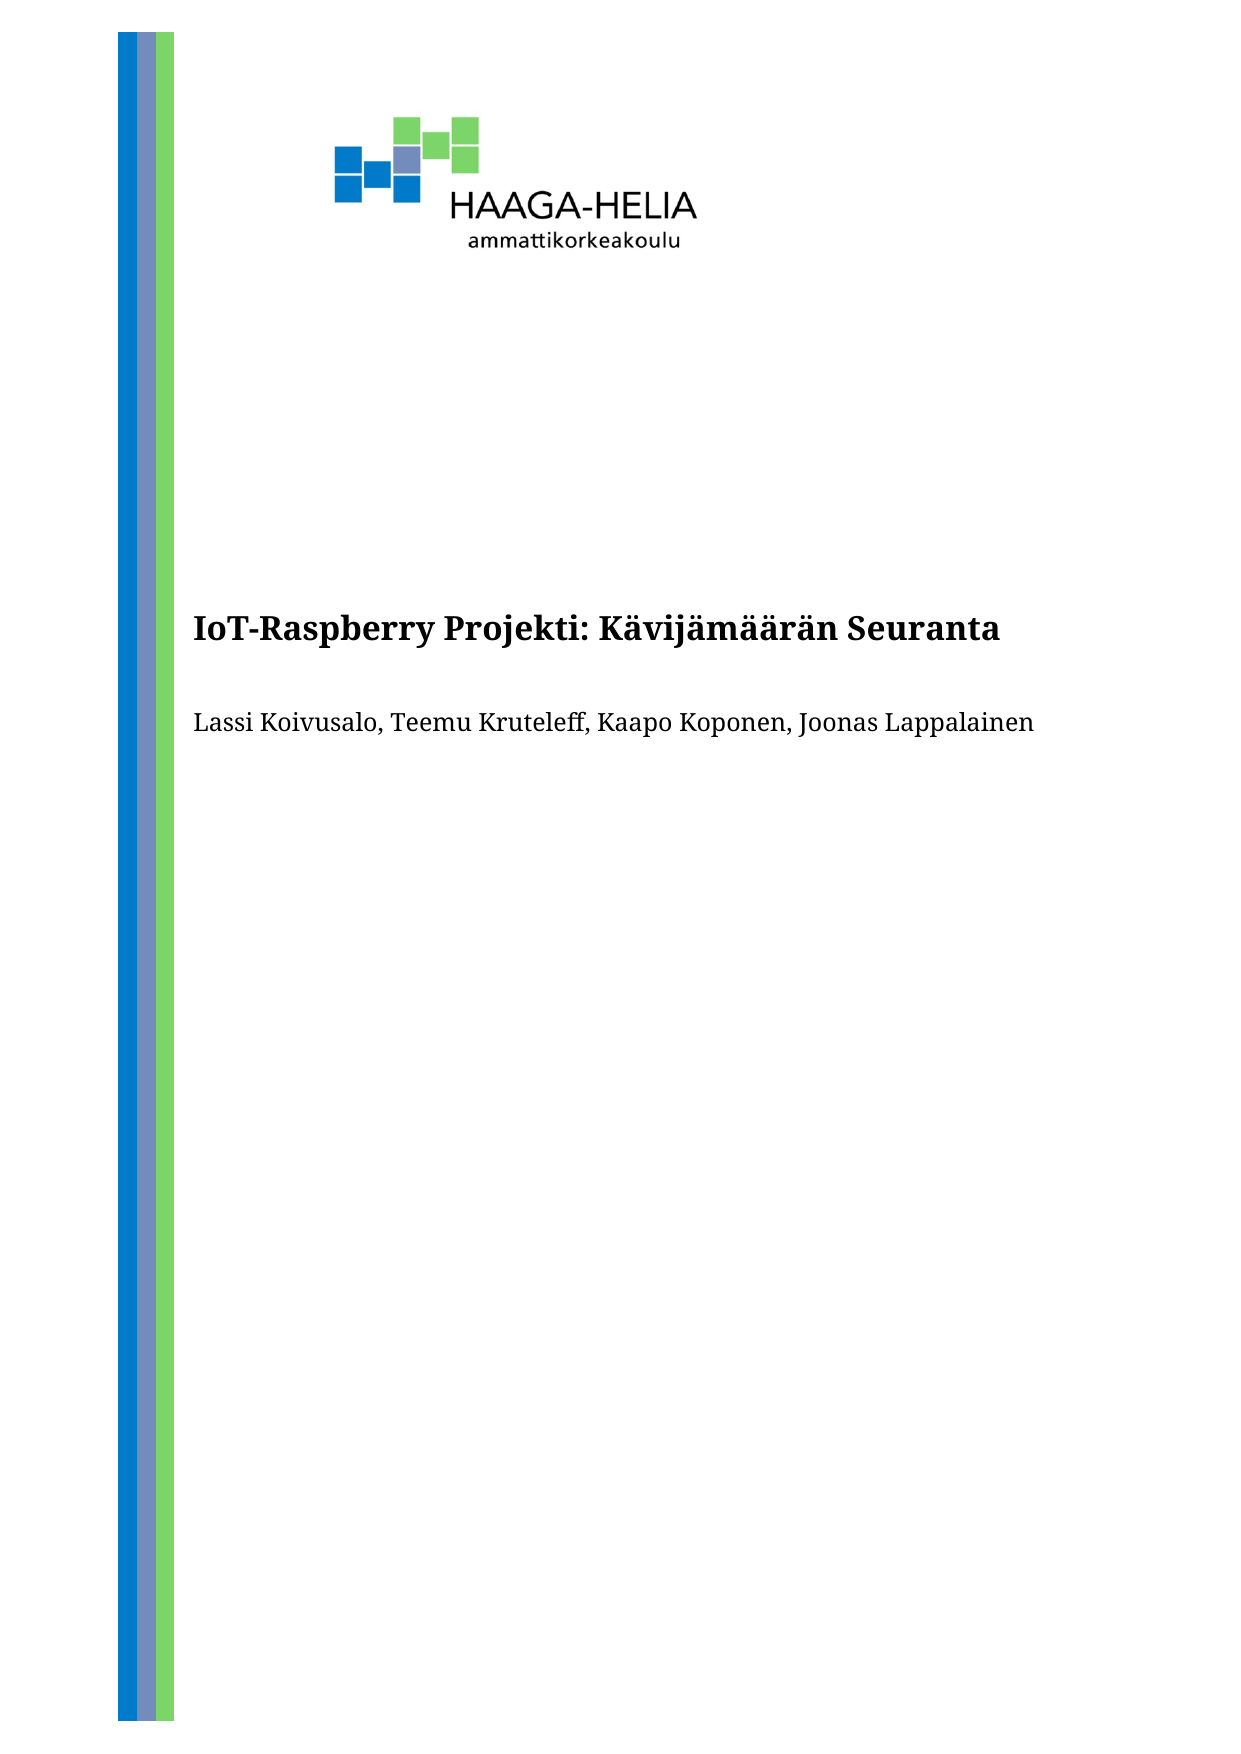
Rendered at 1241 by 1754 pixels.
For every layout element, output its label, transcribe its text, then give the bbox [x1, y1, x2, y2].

list Lassi Koivusalo, Teemu Kruteleff, Kaapo Koponen, Joonas Lappalainen [174, 696, 1152, 741]
list IoT-Raspberry Projekti: Kävijämäärän Seuranta [174, 605, 1152, 650]
